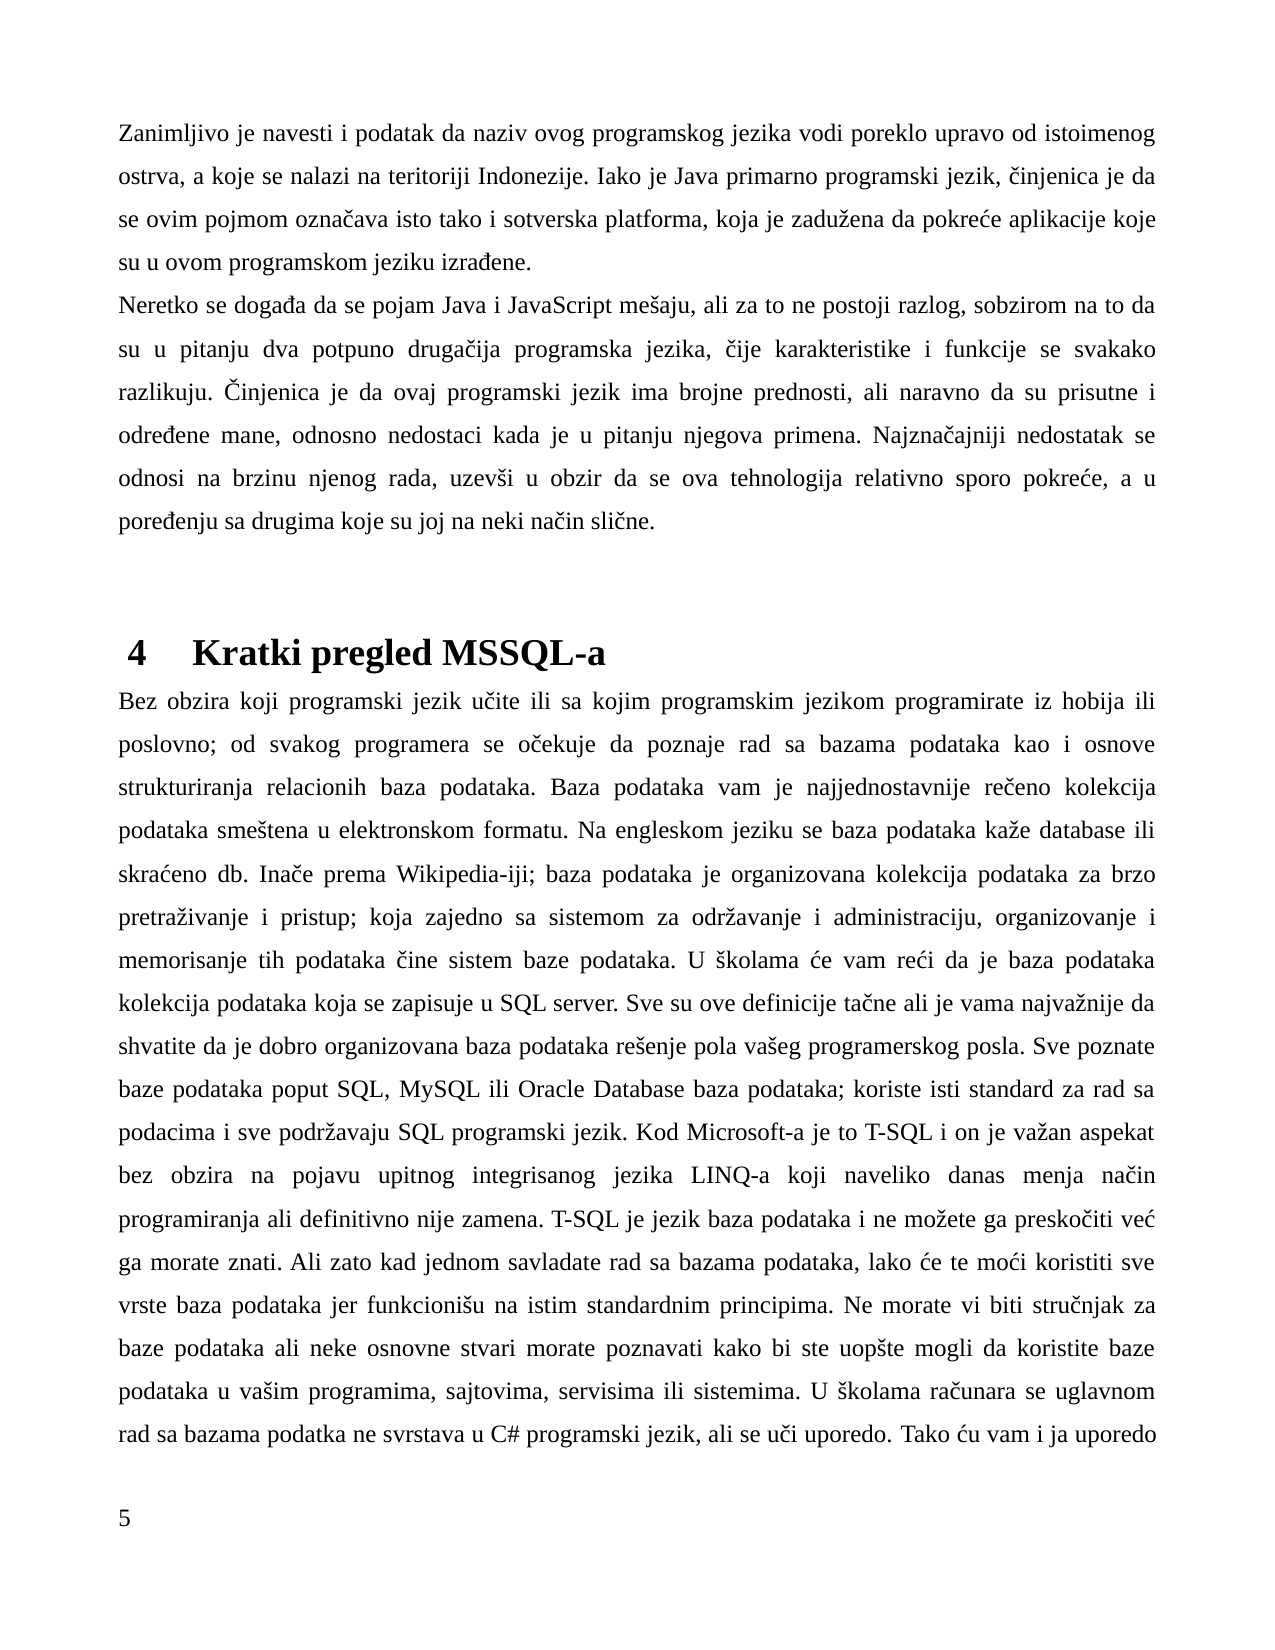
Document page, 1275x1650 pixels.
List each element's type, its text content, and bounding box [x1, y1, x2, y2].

text Bez obzira koji programski jezik učite ili sa kojim programskim jezikom programirate iz hobija ili poslovno; od svakog programera se očekuje da poznaje rad sa bazama podataka kao i osnove strukturiranja relacionih baza podataka. Baza podataka vam je najjednostavnije rečeno kolekcija podataka smeštena u elektronskom formatu. Na engleskom jeziku se baza podataka kaže database ili skraćeno db. Inače prema Wikipedia-iji; baza podataka je organizovana kolekcija podataka za brzo pretraživanje i pristup; koja zajedno sa sistemom za održavanje i administraciju, organizovanje i memorisanje tih podataka čine sistem baze podataka. U školama će vam reći da je baza podataka kolekcija podataka koja se zapisuje u SQL server. Sve su ove definicije tačne ali je vama najvažnije da shvatite da je dobro organizovana baza podataka rešenje pola vašeg programerskog posla. Sve poznate baze podataka poput SQL, MySQL ili Oracle Database baza podataka; koriste isti standard za rad sa podacima i sve podržavaju SQL programski jezik. Kod Microsoft-a je to T-SQL i on je važan aspekat bez obzira na pojavu upitnog integrisanog jezika LINQ-a koji naveliko danas menja način programiranja ali definitivno nije zamena. T-SQL je jezik baza podataka i ne možete ga preskočiti već ga morate znati. Ali zato kad jednom savladate rad sa bazama podataka, lako će te moći koristiti sve vrste baza podataka jer funkcionišu na istim standardnim principima. Ne morate vi biti stručnjak za baze podataka ali neke osnovne stvari morate poznavati kako bi ste uopšte mogli da koristite baze podataka u vašim programima, sajtovima, servisima ili sistemima. U školama računara se uglavnom rad sa bazama podatka ne svrstava u C# programski jezik, ali se uči uporedo. Tako ću vam i ja uporedo [118, 686, 1157, 1448]
text Neretko se događa da se pojam Java i JavaScript mešaju, ali za to ne postoji razlog, sobzirom na to da su u pitanju dva potpuno drugačija programska jezika, čije karakteristike i funkcije se svakako razlikuju. Činjenica je da ovaj programski jezik ima brojne prednosti, ali naravno da su prisutne i određene mane, odnosno nedostaci kada je u pitanju njegova primena. Najznačajniji nedostatak se odnosi na brzinu njenog rada, uzevši u obzir da se ova tehnologija relativno sporo pokreće, a u poređenju sa drugima koje su joj na neki način slične. [118, 291, 1157, 535]
text Zanimljivo je navesti i podatak da naziv ovog programskog jezika vodi poreklo upravo od istoimenog ostrva, a koje se nalazi na teritoriji Indonezije. Iako je Java primarno programski jezik, činjenica je da se ovim pojmom označava isto tako i sotverska platforma, koja je zadužena da pokreće aplikacije koje su u ovom programskom jeziku izrađene. [118, 118, 1157, 276]
subtitle Kratki pregled MSSQL-a [118, 630, 1157, 674]
